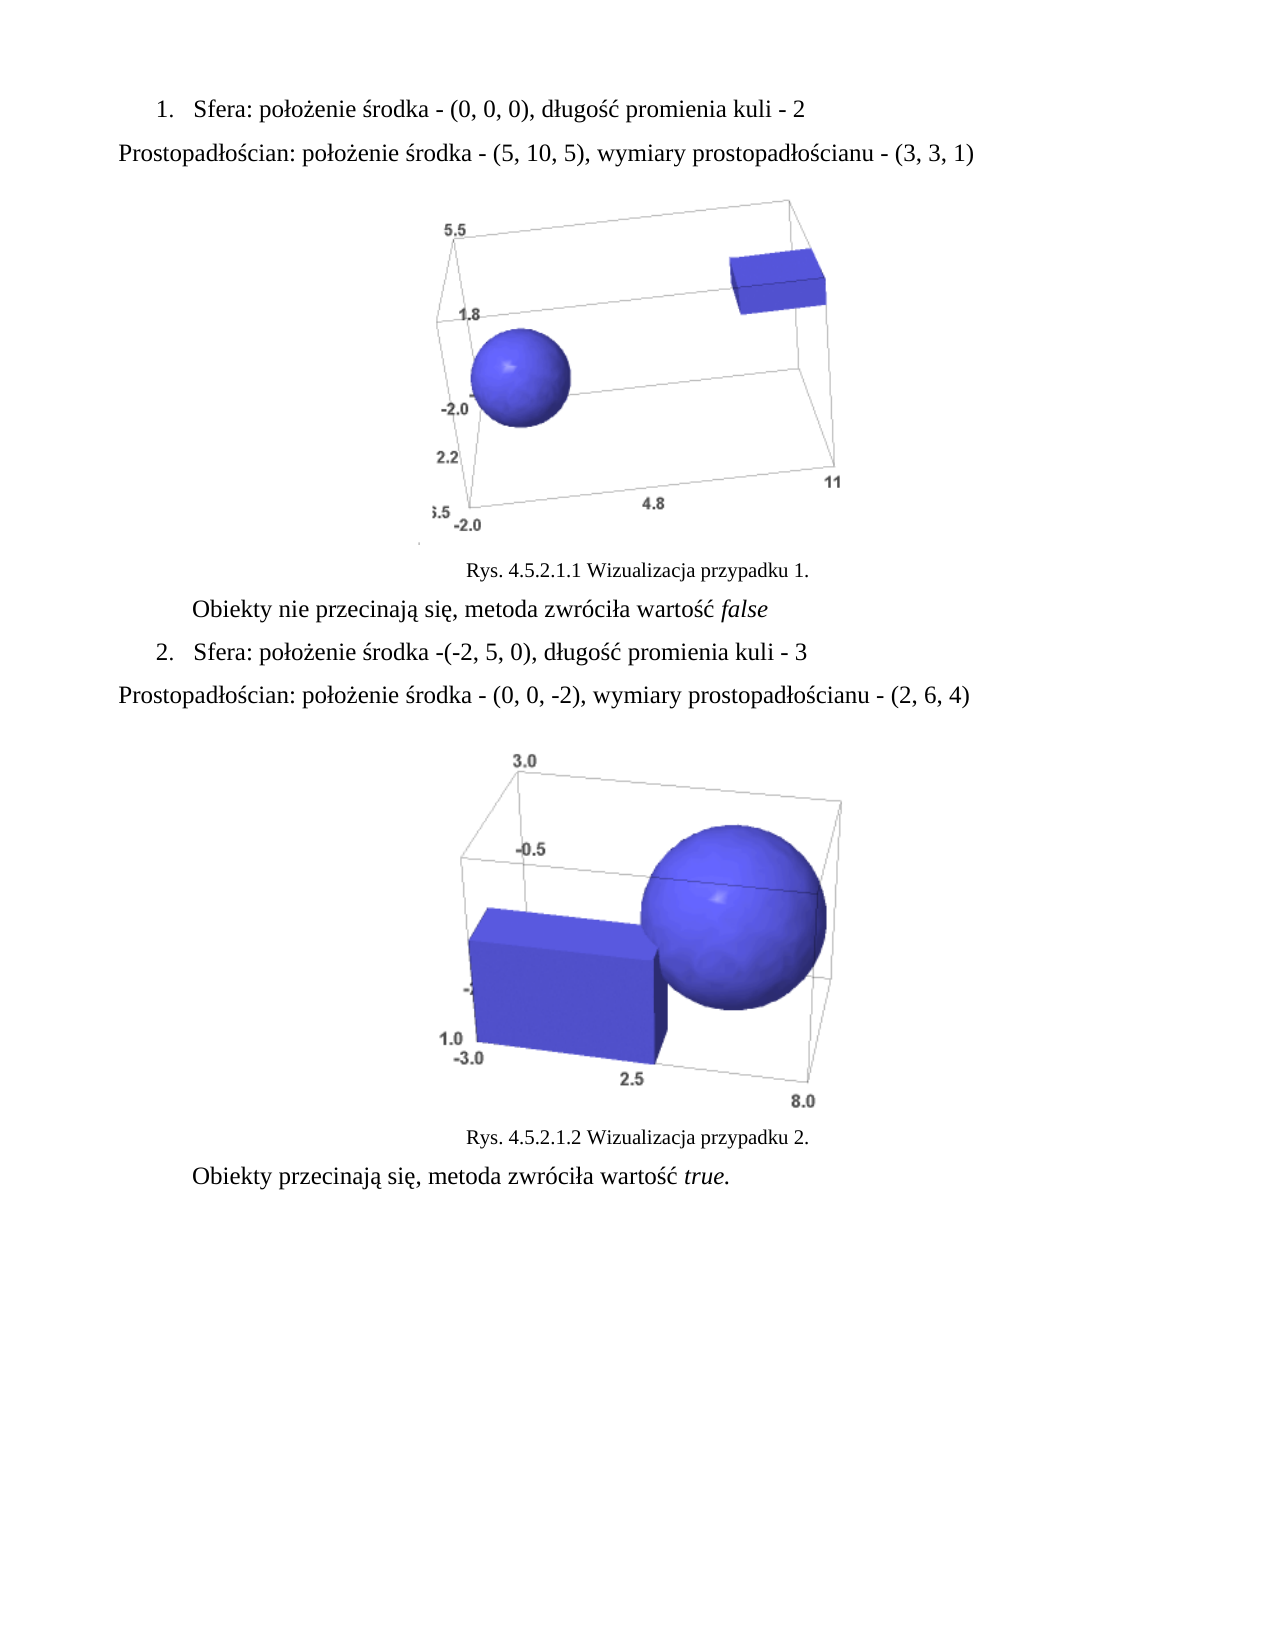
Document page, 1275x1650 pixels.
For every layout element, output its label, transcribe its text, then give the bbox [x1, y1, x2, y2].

text Rys. 4.5.2.1.2 Wizualizacja przypadku 2. [118, 723, 1157, 1149]
text Obiekty nie przecinają się, metoda zwróciła wartość false [118, 594, 1157, 623]
list Sfera: położenie środka - (0, 0, 0), długość promienia kuli - 2 [156, 94, 1157, 123]
list Sfera: położenie środka -(-2, 5, 0), długość promienia kuli - 3 [156, 637, 1157, 666]
picture [412, 196, 864, 545]
picture [427, 739, 848, 1112]
text Prostopadłościan: położenie środka - (0, 0, -2), wymiary prostopadłościanu - (2, 6, 4) [118, 680, 1157, 709]
text Prostopadłościan: położenie środka - (5, 10, 5), wymiary prostopadłościanu - (3, 3, 1) [118, 138, 1157, 166]
text Rys. 4.5.2.1.1 Wizualizacja przypadku 1. [118, 181, 1157, 582]
text Obiekty przecinają się, metoda zwróciła wartość true. [118, 1161, 1157, 1190]
